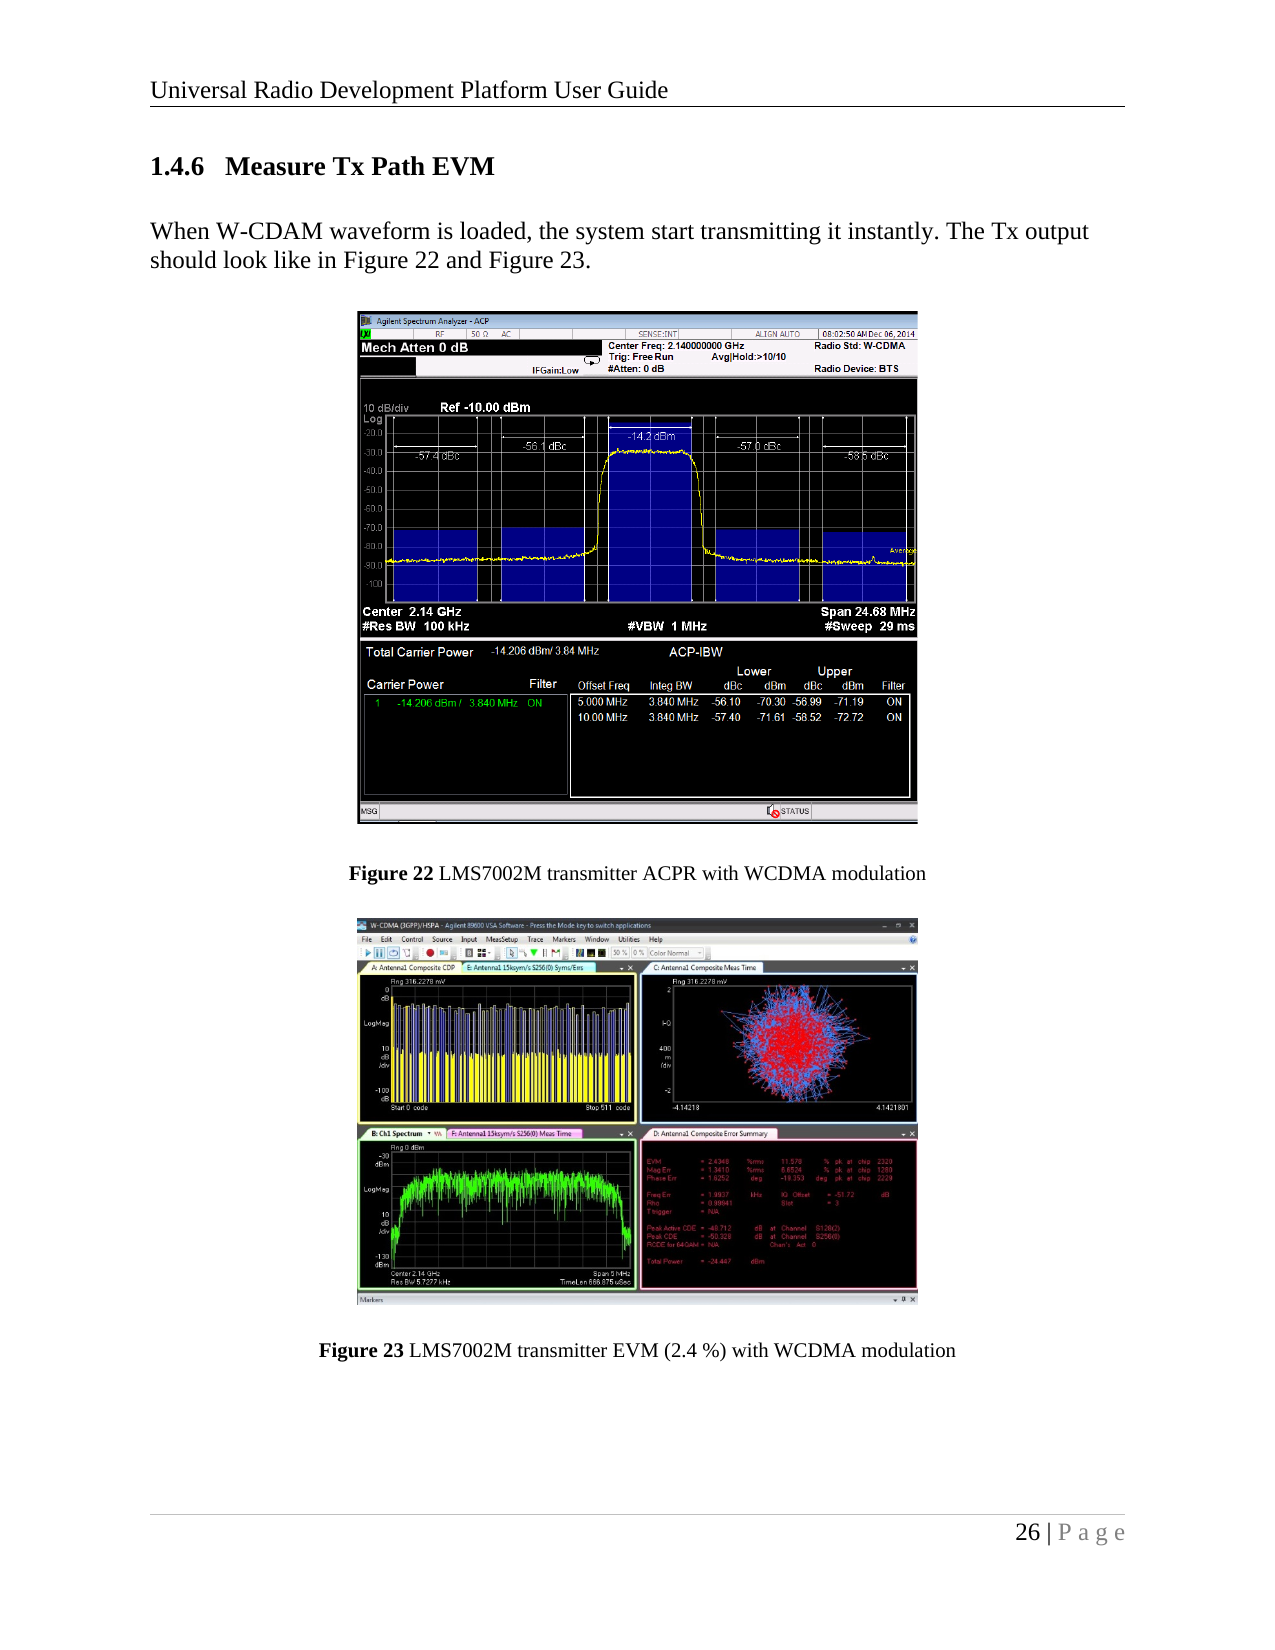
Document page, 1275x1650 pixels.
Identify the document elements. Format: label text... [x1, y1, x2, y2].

text Figure 22 LMS7002M transmitter ACPR with WCDMA modulation [150, 861, 1125, 885]
subtitle Measure Tx Path EVM [150, 150, 1125, 181]
text When W-CDAM waveform is loaded, the system start transmitting it instantly. The Tx output should look like in Figure 22 and Figure 23. [150, 216, 1125, 274]
picture [357, 918, 918, 1305]
picture [357, 311, 918, 824]
text Figure 23 LMS7002M transmitter EVM (2.4 %) with WCDMA modulation [150, 1338, 1125, 1362]
